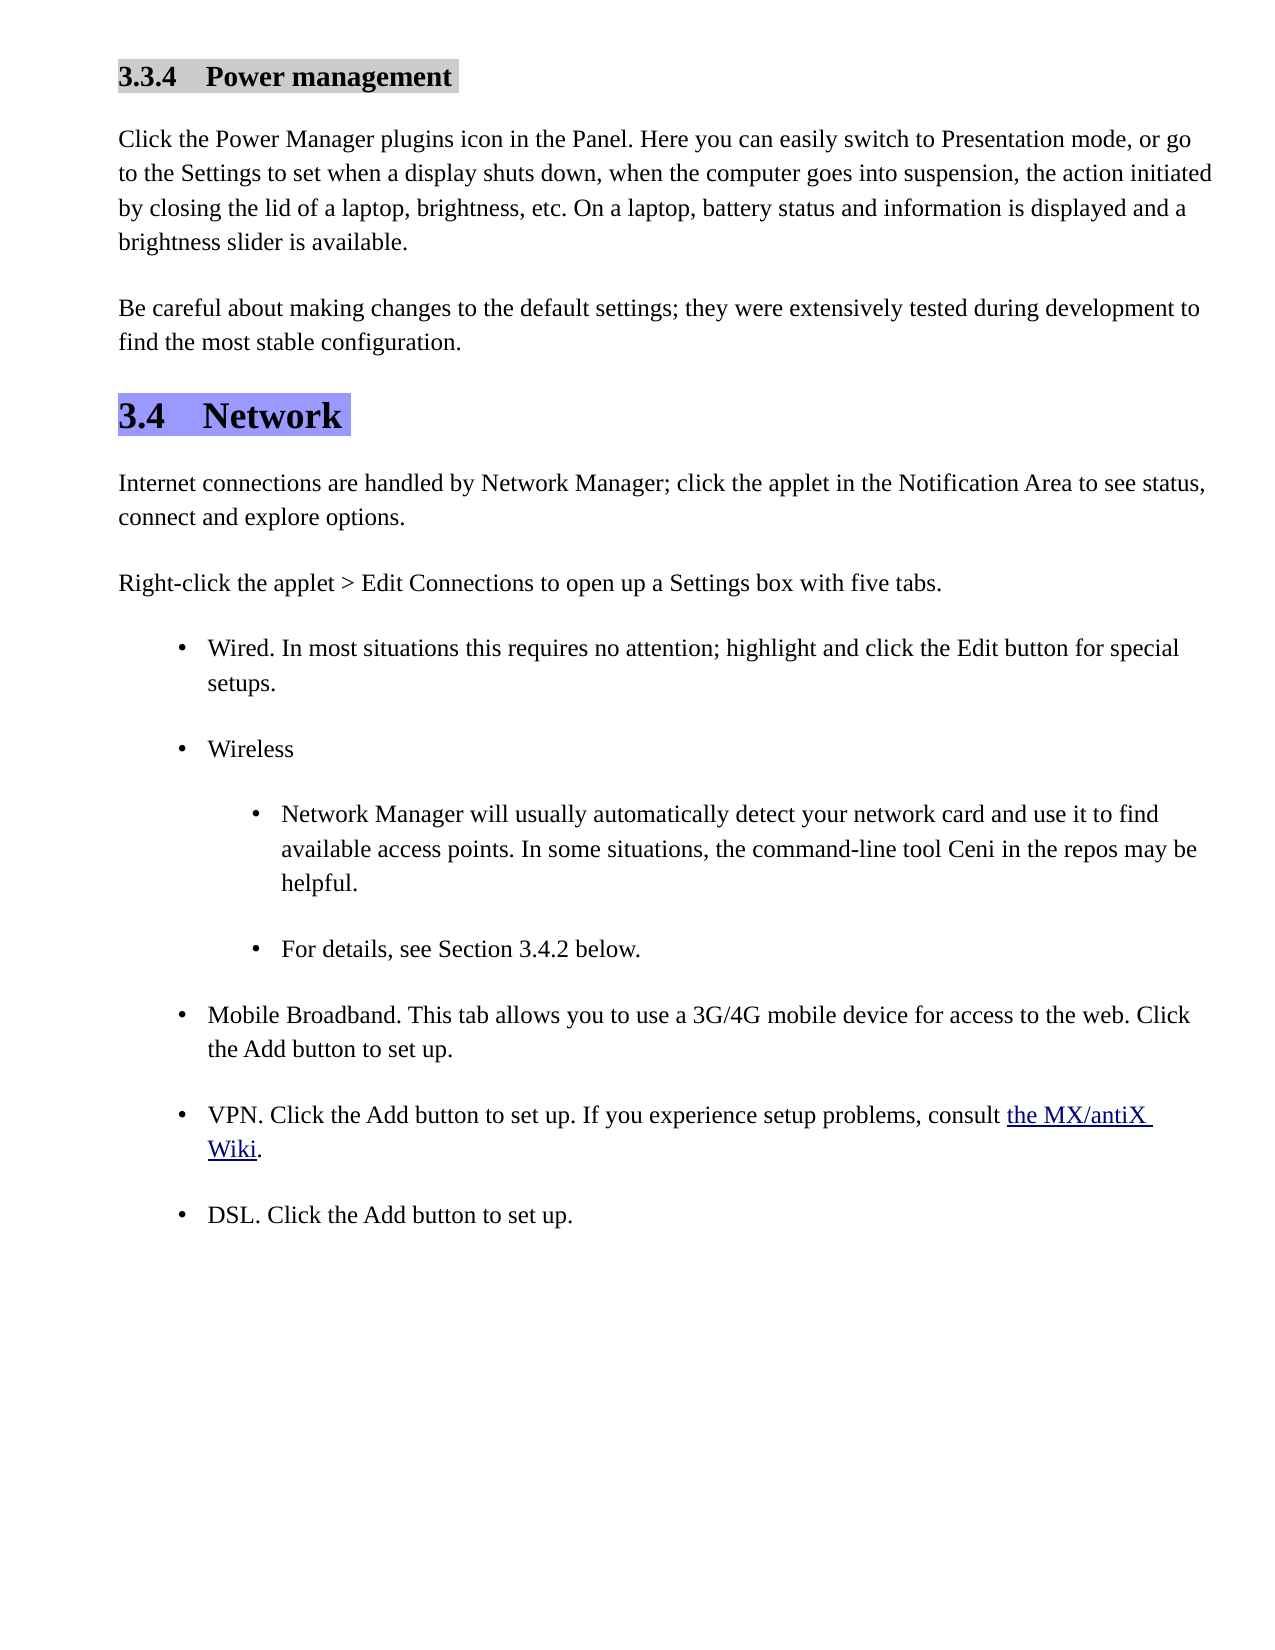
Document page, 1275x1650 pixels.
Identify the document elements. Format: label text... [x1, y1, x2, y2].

text Right-click the applet > Edit Connections to open up a Settings box with five tabs. [118, 568, 1216, 597]
list DSL. Click the Add button to set up. [178, 1200, 1200, 1229]
subtitle 3.3.4 Power management [459, 59, 1216, 93]
list For details, see Section 3.4.2 below. [252, 934, 1200, 963]
subtitle 3.4 Network [351, 393, 1216, 436]
list VPN. Click the Add button to set up. If you experience setup problems, consult the MX/antiX Wiki. [178, 1100, 1200, 1163]
text Be careful about making changes to the default settings; they were extensively tested during development to find the most stable configuration. [118, 293, 1216, 356]
list Wireless [178, 734, 1200, 762]
text Click the Power Manager plugins icon in the Panel. Here you can easily switch to Presentation mode, or go to the Settings to set when a display shuts down, when the computer goes into suspension, the action initiated by closing the lid of a laptop, brightness, etc. On a laptop, battery status and information is displayed and a brightness slider is available. [118, 124, 1216, 256]
text Internet connections are handled by Network Manager; click the applet in the Notification Area to see status, connect and explore options. [118, 468, 1216, 531]
list Mobile Broadband. This tab allows you to use a 3G/4G mobile device for access to the web. Click the Add button to set up. [178, 1000, 1200, 1063]
list Wired. In most situations this requires no attention; highlight and click the Edit button for special setups. [178, 633, 1200, 697]
list Network Manager will usually automatically detect your network card and use it to find available access points. In some situations, the command-line tool Ceni in the repos may be helpful. [252, 799, 1200, 897]
